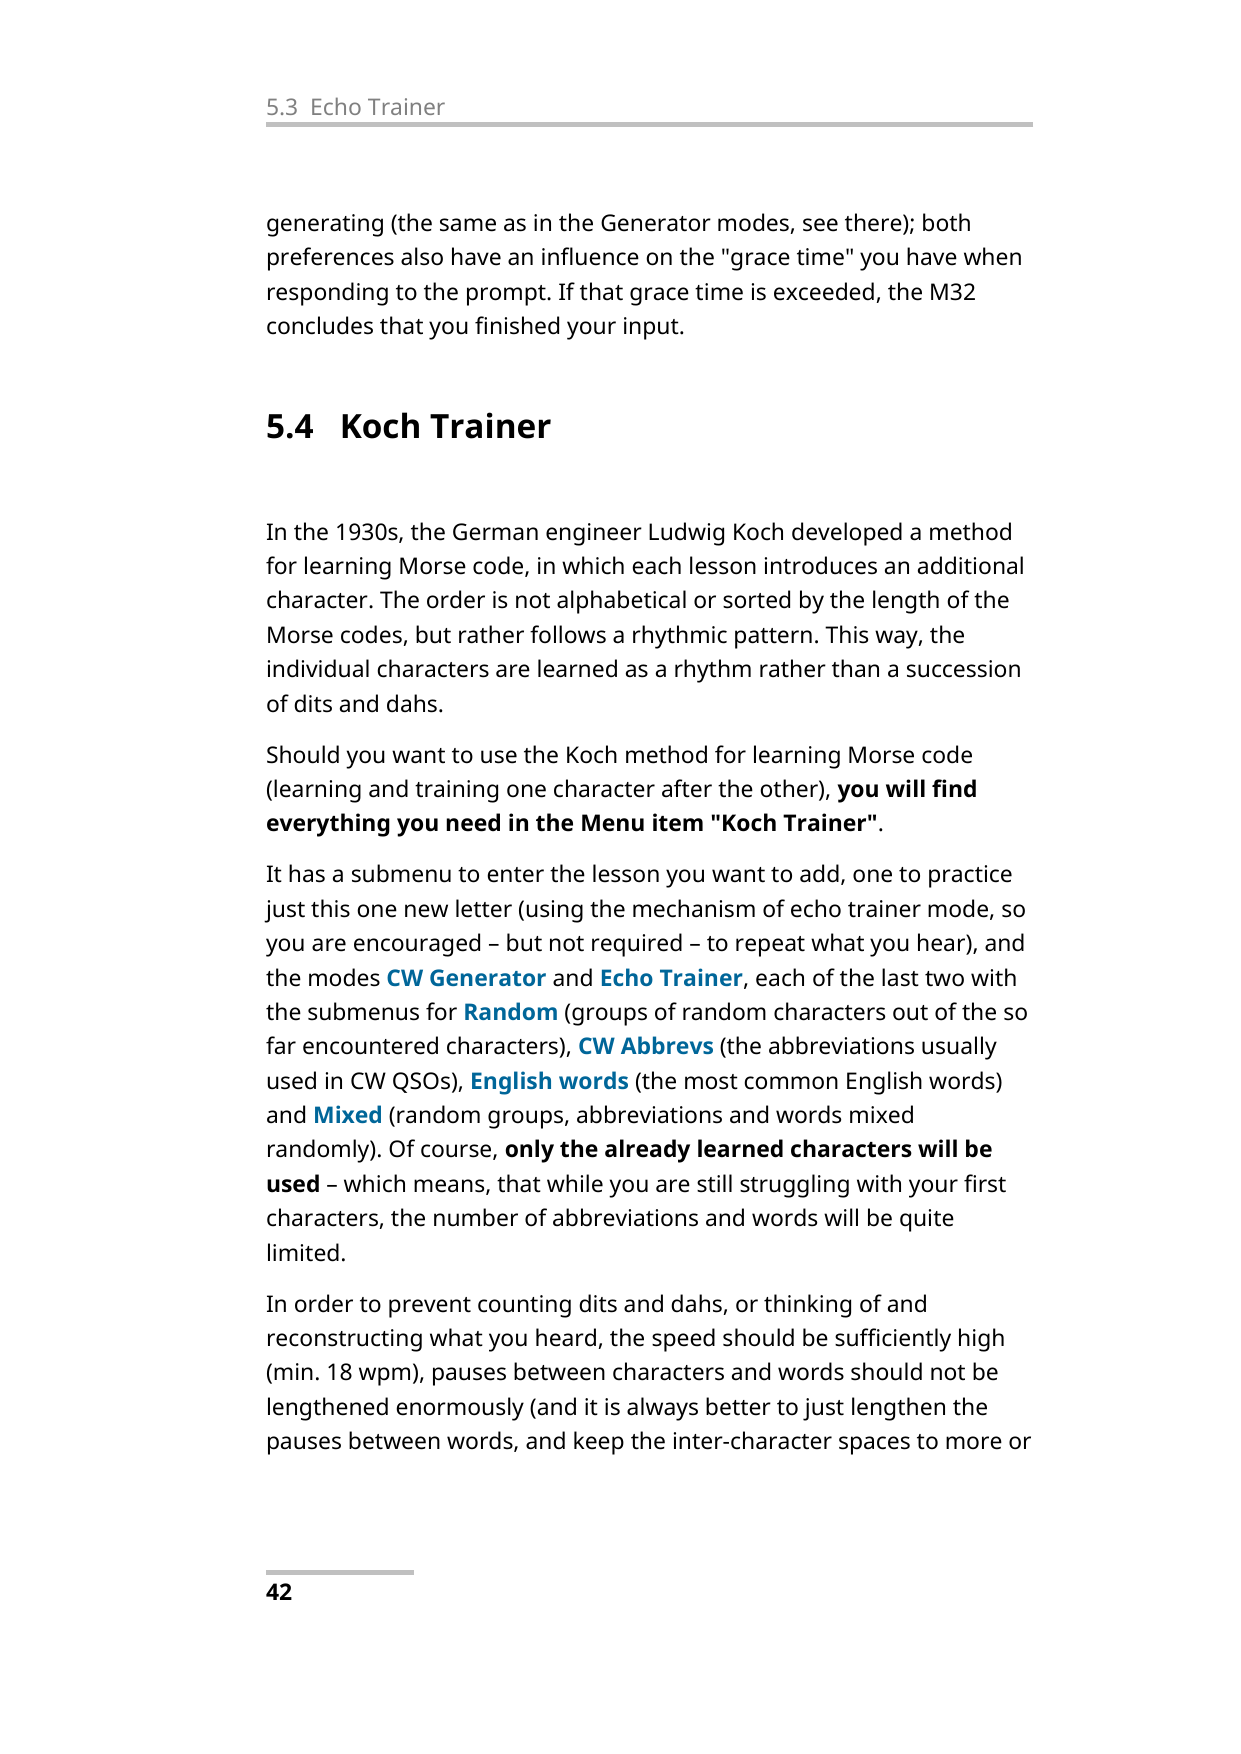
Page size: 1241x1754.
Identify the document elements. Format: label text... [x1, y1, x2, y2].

text In the 1930s, the German engineer Ludwig Koch developed a method for learning Morse code, in which each lesson introduces an additional character. The order is not alphabetical or sorted by the length of the Morse codes, but rather follows a rhythmic pattern. This way, the individual characters are learned as a rhythm rather than a succession of dits and dahs. [266, 516, 1033, 719]
text It has a submenu to enter the lesson you want to add, one to practice just this one new letter (using the mechanism of echo trainer mode, so you are encouraged – but not required – to repeat what you hear), and the modes CW Generator and Echo Trainer, each of the last two with the submenus for Random (groups of random characters out of the so far encountered characters), CW Abbrevs (the abbreviations usually used in CW QSOs), English words (the most common English words) and Mixed (random groups, abbreviations and words mixed randomly). Of course, only the already learned characters will be used – which means, that while you are still struggling with your first characters, the number of abbreviations and words will be quite limited. [266, 858, 1033, 1268]
text generating (the same as in the Generator modes, see there); both preferences also have an influence on the "grace time" you have when responding to the prompt. If that grace time is exceeded, the M32 concludes that you finished your input. [266, 207, 1033, 341]
subtitle Koch Trainer [266, 403, 1033, 449]
text Should you want to use the Koch method for learning Morse code (learning and training one character after the other), you will find everything you need in the Menu item "Koch Trainer". [266, 738, 1033, 838]
text In order to prevent counting dits and dahs, or thinking of and reconstructing what you heard, the speed should be sufficiently high (min. 18 wpm), pauses between characters and words should not be lengthened enormously (and it is always better to just lengthen the pauses between words, and keep the inter-character spaces to more or [266, 1287, 1033, 1456]
